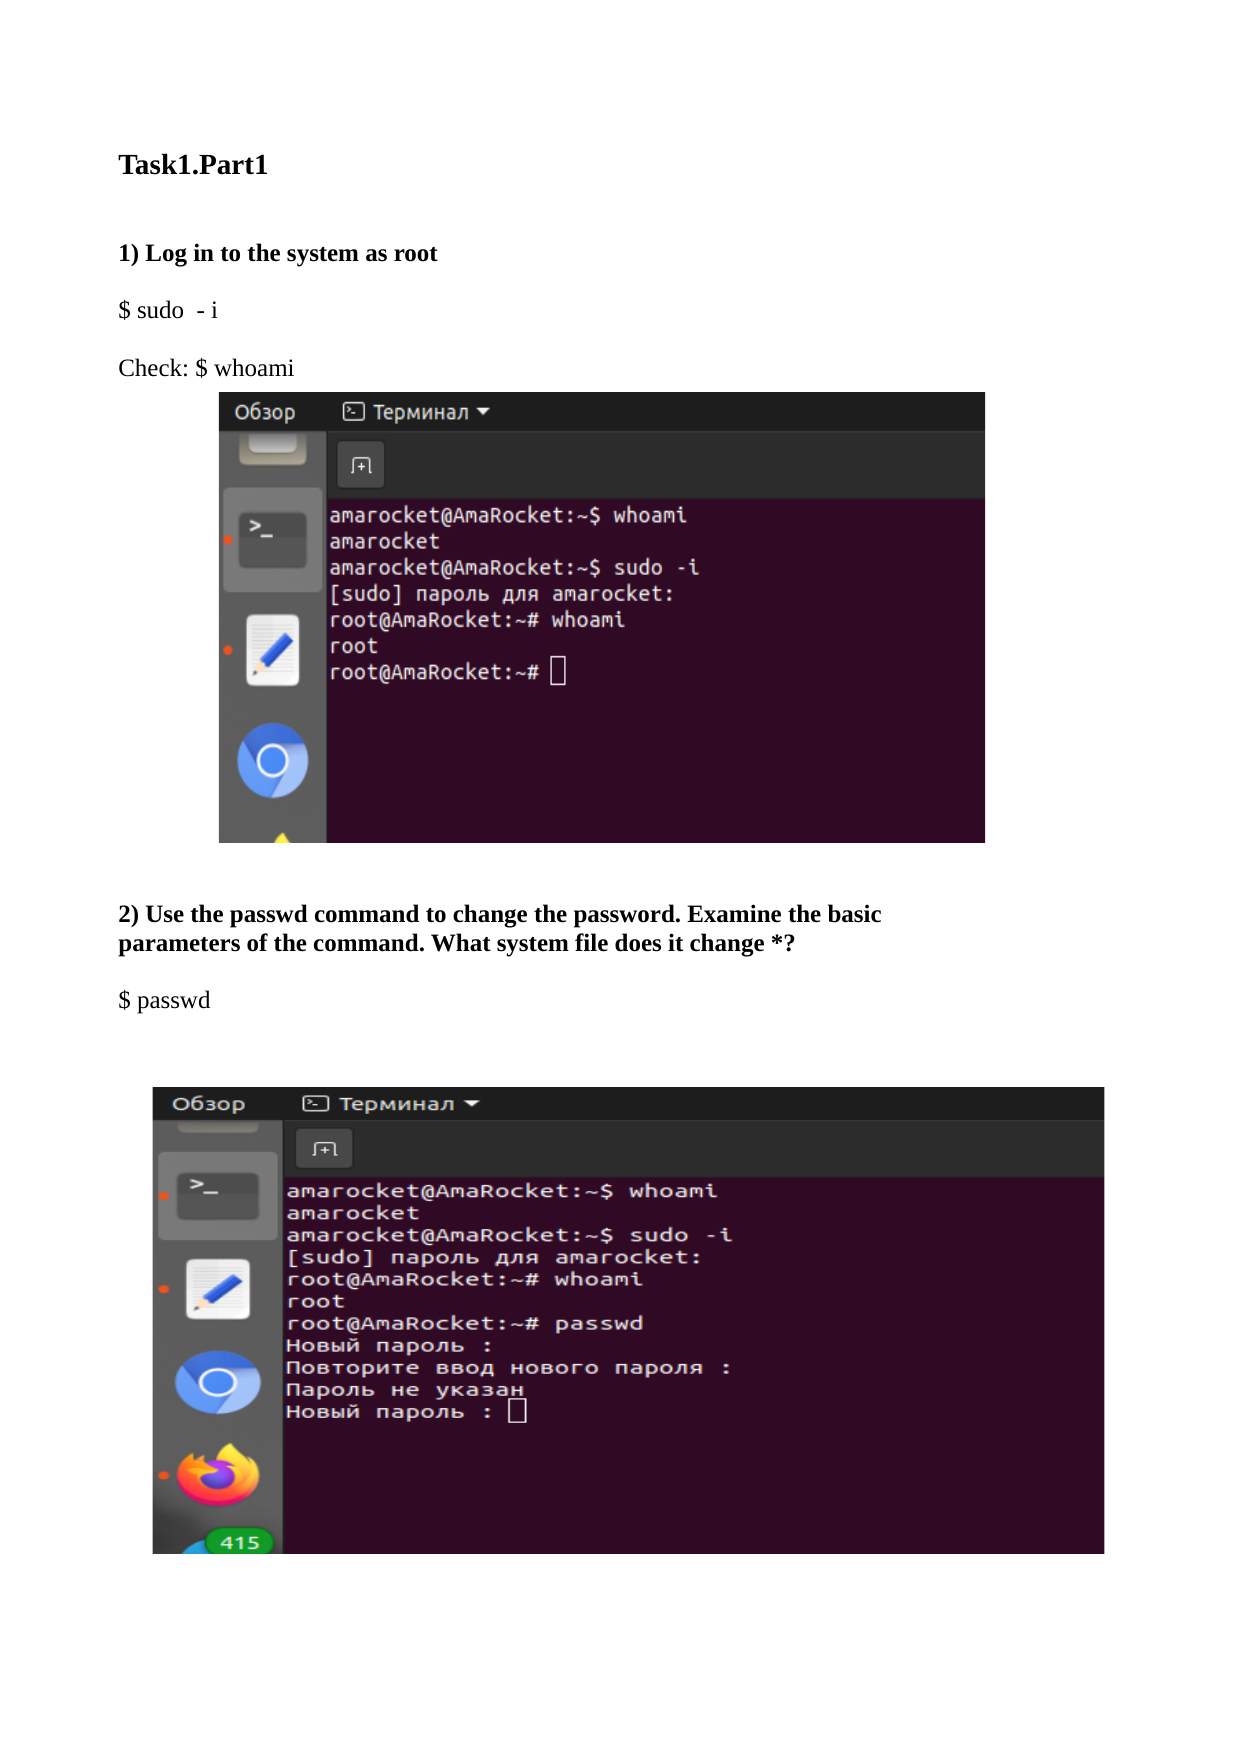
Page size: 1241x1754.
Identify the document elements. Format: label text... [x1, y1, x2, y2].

text $ sudo - i [118, 295, 1122, 324]
text Check: $ whoami [118, 353, 1122, 382]
text $ passwd [118, 985, 1122, 1014]
text parameters of the command. What system file does it change *? [118, 928, 1122, 957]
text Task1.Part1 [118, 147, 1122, 180]
text 1) Log in to the system as root [118, 238, 1122, 267]
text 2) Use the passwd command to change the password. Examine the basic [118, 899, 1122, 928]
